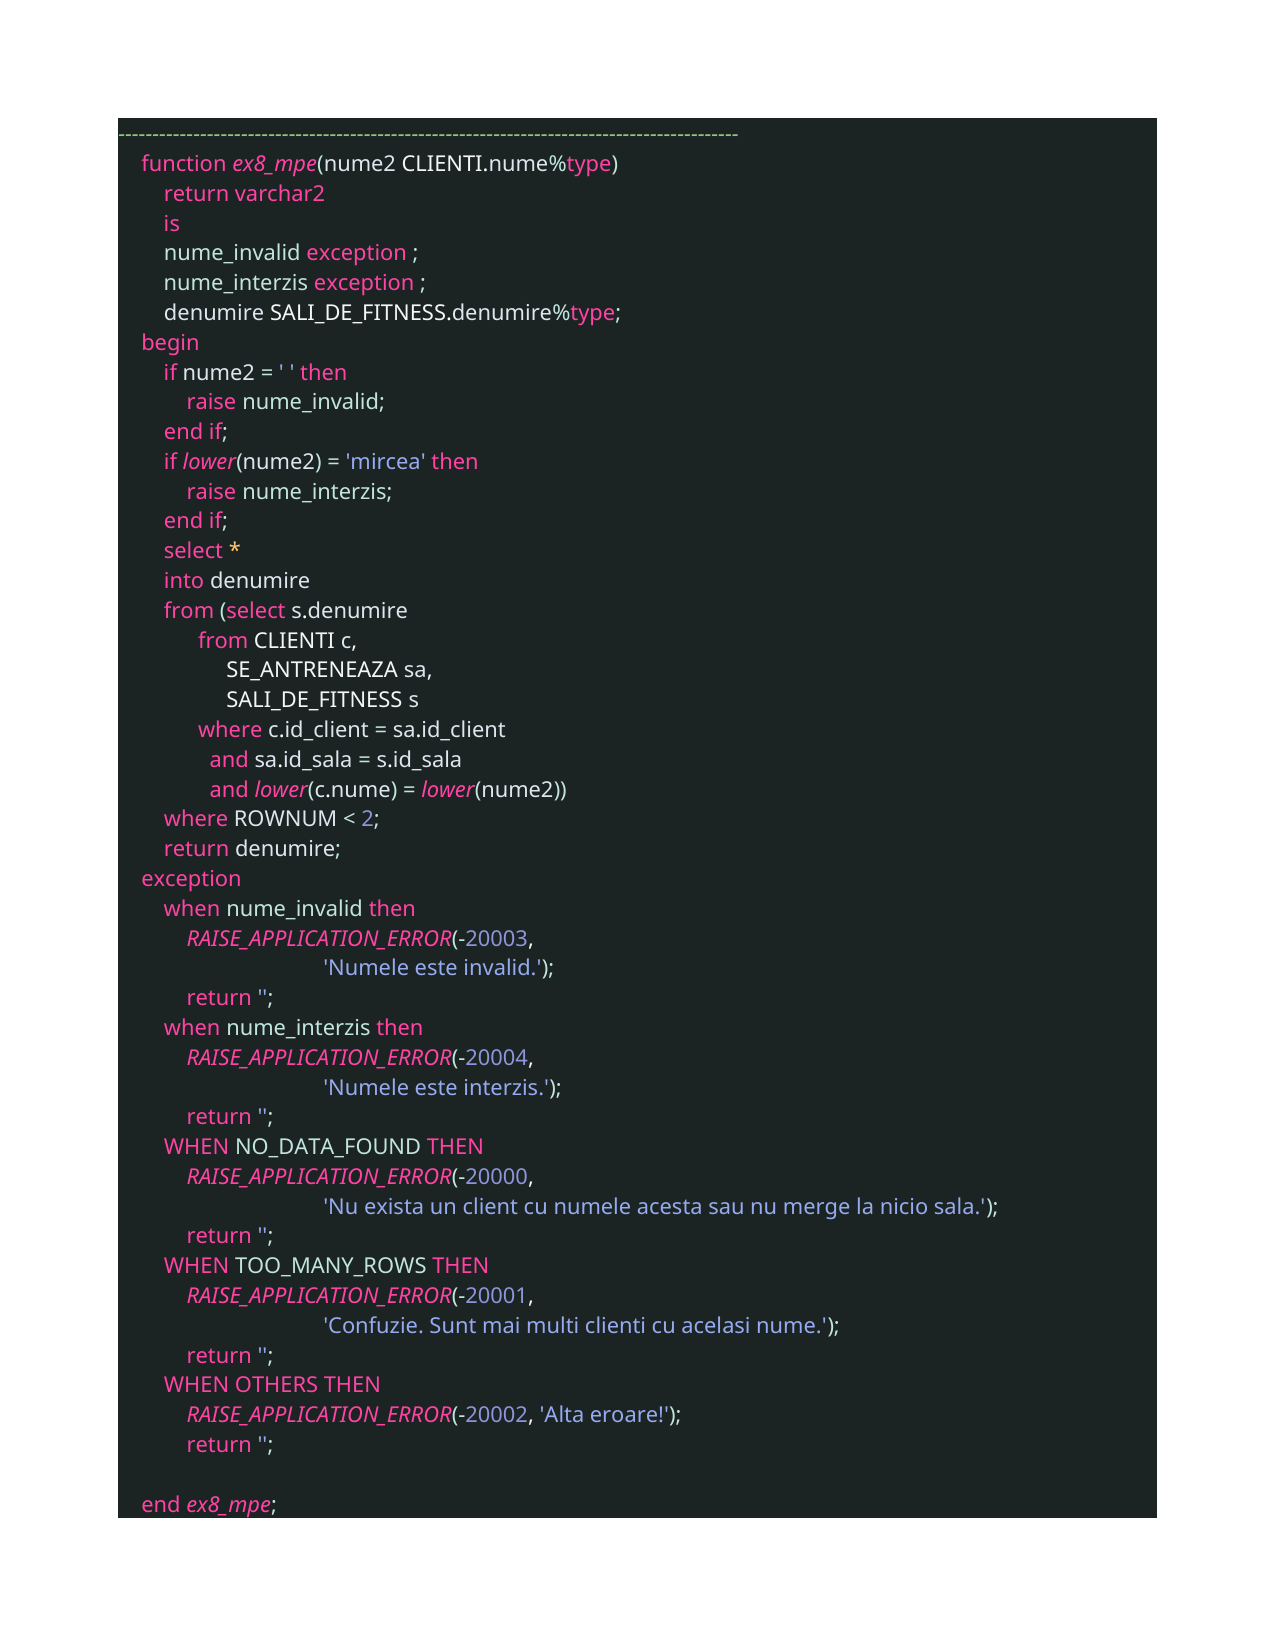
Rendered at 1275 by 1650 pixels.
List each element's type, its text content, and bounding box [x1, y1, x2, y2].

text ------------------------------------------------------------------------------------------- function ex8_mpe(nume2 CLIENTI.nume%type) return varchar2 is nume_invalid exception ; nume_interzis exception ; denumire SALI_DE_FITNESS.denumire%type; begin if nume2 = ' ' then raise nume_invalid; end if; if lower(nume2) = 'mircea' then raise nume_interzis; end if; select * into denumire from (select s.denumire from CLIENTI c, SE_ANTRENEAZA sa, SALI_DE_FITNESS s where c.id_client = sa.id_client and sa.id_sala = s.id_sala and lower(c.nume) = lower(nume2)) where ROWNUM < 2; return denumire; exception when nume_invalid then RAISE_APPLICATION_ERROR(-20003, 'Numele este invalid.'); return ''; when nume_interzis then RAISE_APPLICATION_ERROR(-20004, 'Numele este interzis.'); return ''; WHEN NO_DATA_FOUND THEN RAISE_APPLICATION_ERROR(-20000, 'Nu exista un client cu numele acesta sau nu merge la nicio sala.'); return ''; WHEN TOO_MANY_ROWS THEN RAISE_APPLICATION_ERROR(-20001, 'Confuzie. Sunt mai multi clienti cu acelasi nume.'); return ''; WHEN OTHERS THEN RAISE_APPLICATION_ERROR(-20002, 'Alta eroare!'); return ''; end ex8_mpe; [118, 118, 1157, 1518]
